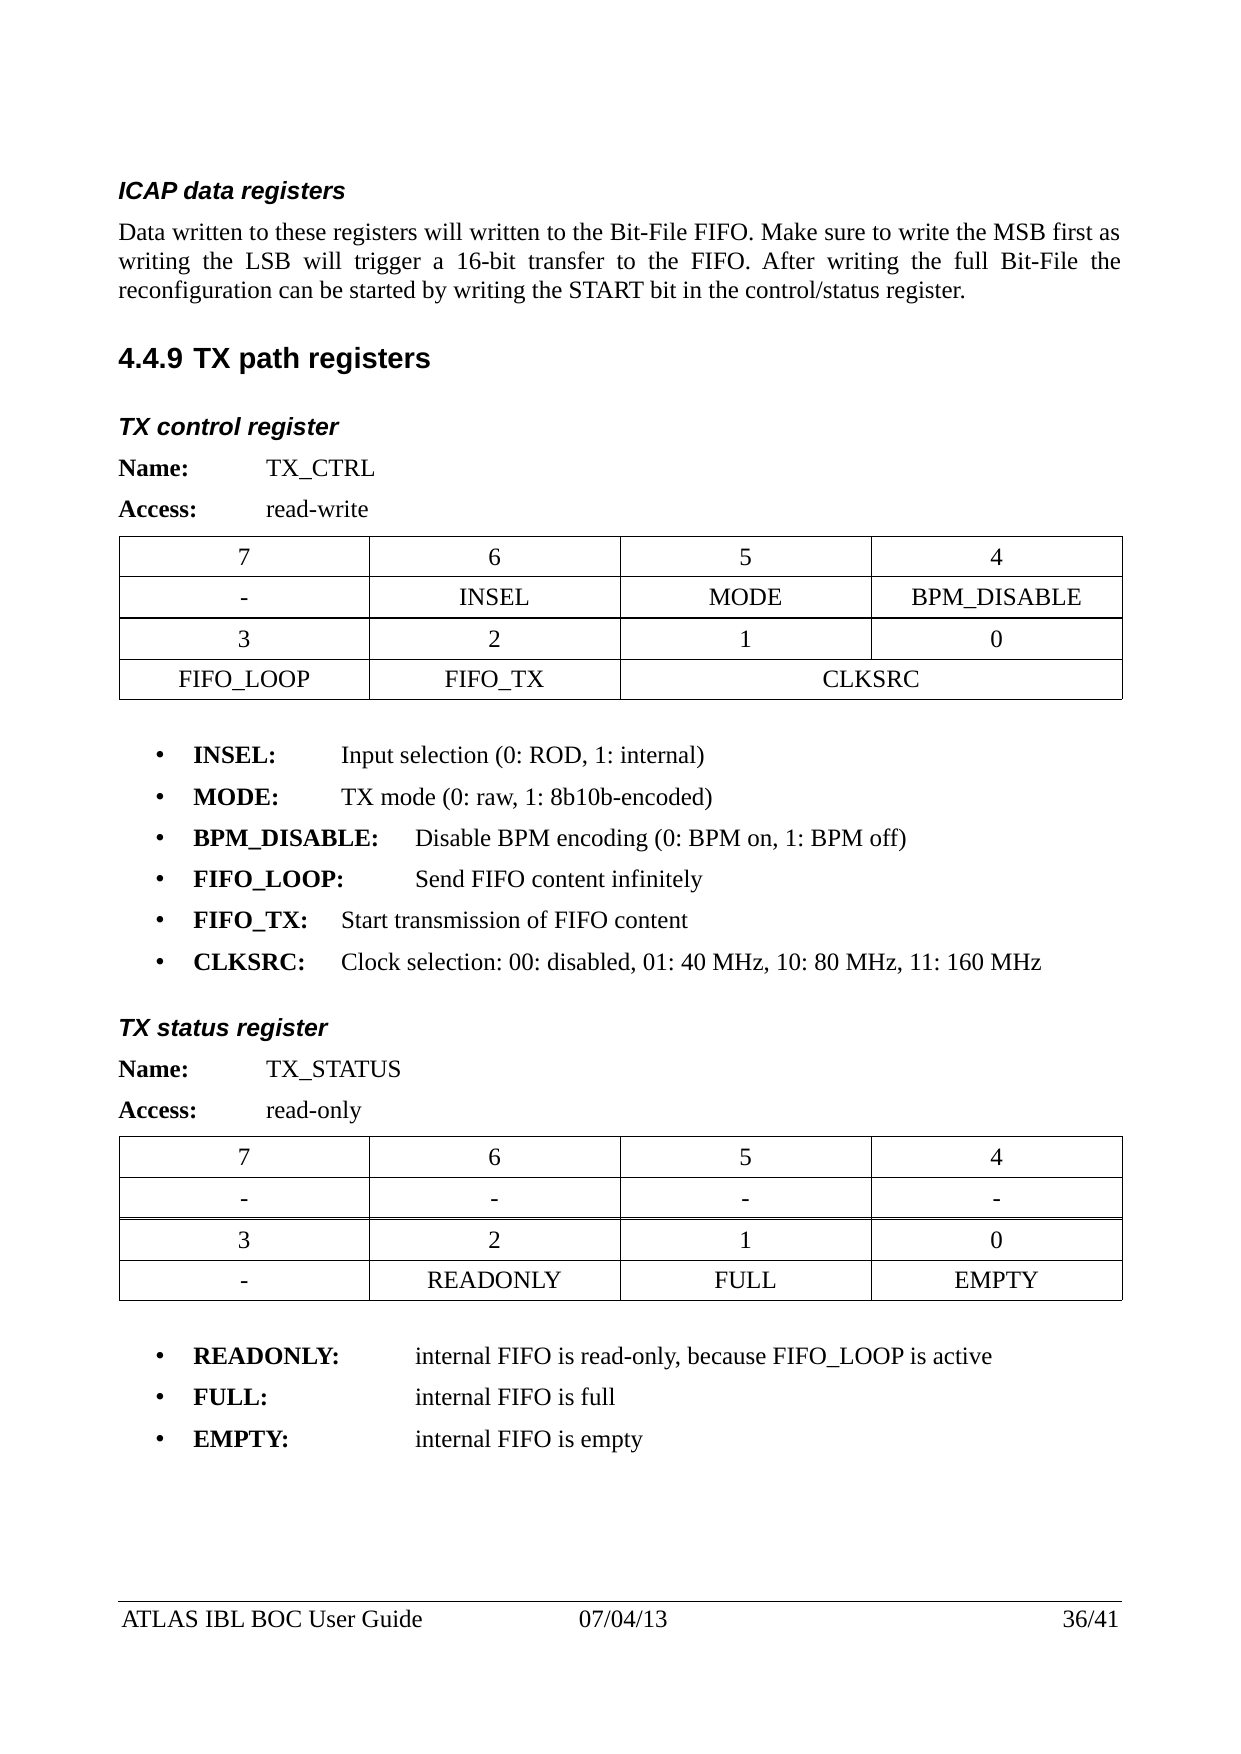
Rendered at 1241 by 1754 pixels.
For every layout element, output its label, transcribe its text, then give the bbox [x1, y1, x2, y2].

table_cell BPM_DISABLE [872, 577, 1122, 616]
list FULL: internal FIFO is full [156, 1382, 1122, 1411]
table_cell FIFO_LOOP [120, 660, 369, 699]
table_cell 1 [621, 619, 871, 659]
table_cell CLKSRC [621, 660, 1122, 699]
table_header 6 [370, 1137, 620, 1177]
table_cell EMPTY [872, 1261, 1122, 1300]
table_cell 2 [370, 1220, 620, 1259]
subtitle ICAP data registers [118, 176, 1122, 205]
table_cell 3 [120, 1220, 369, 1259]
table_header 5 [621, 1137, 871, 1177]
table_cell - [370, 1178, 620, 1217]
table_cell 3 [120, 619, 369, 659]
table_cell 1 [621, 1220, 871, 1259]
list READONLY: internal FIFO is read-only, because FIFO_LOOP is active [156, 1341, 1122, 1370]
table_cell FULL [621, 1261, 871, 1300]
subtitle TX path registers [118, 341, 1122, 375]
text Access: read-only [118, 1095, 1122, 1124]
table_header 6 [370, 537, 620, 576]
list BPM_DISABLE: Disable BPM encoding (0: BPM on, 1: BPM off) [156, 823, 1122, 852]
subtitle TX control register [118, 412, 1122, 441]
table_header 5 [621, 537, 871, 576]
table_cell INSEL [370, 577, 620, 616]
table_header 7 [120, 1137, 369, 1177]
list FIFO_TX: Start transmission of FIFO content [156, 905, 1122, 934]
table_cell - [120, 577, 369, 616]
list EMPTY: internal FIFO is empty [156, 1424, 1122, 1452]
table_cell - [120, 1261, 369, 1300]
subtitle TX status register [118, 1013, 1122, 1041]
table_cell - [872, 1178, 1122, 1217]
table_header 7 [120, 537, 369, 576]
table_cell - [621, 1178, 871, 1217]
table_cell - [120, 1178, 369, 1217]
list FIFO_LOOP: Send FIFO content infinitely [156, 864, 1122, 893]
list MODE: TX mode (0: raw, 1: 8b10b-encoded) [156, 782, 1122, 810]
text Data written to these registers will written to the Bit-File FIFO. Make sure to write the MSB first as writing the LSB will trigger a 16-bit transfer to the FIFO. After writing the full Bit-File the reconfiguration can be started by writing the START bit in the control/status register. [118, 217, 1122, 304]
table_header 4 [872, 1137, 1122, 1177]
text Name: TX_CTRL [118, 453, 1122, 482]
table_cell 2 [370, 619, 620, 659]
table_cell MODE [621, 577, 871, 616]
text Name: TX_STATUS [118, 1054, 1122, 1083]
text Access: read-write [118, 494, 1122, 523]
table_cell FIFO_TX [370, 660, 620, 699]
list INSEL: Input selection (0: ROD, 1: internal) [156, 740, 1122, 769]
table_cell READONLY [370, 1261, 620, 1300]
table_cell 0 [872, 1220, 1122, 1259]
list CLKSRC: Clock selection: 00: disabled, 01: 40 MHz, 10: 80 MHz, 11: 160 MHz [156, 947, 1122, 975]
table_header 4 [872, 537, 1122, 576]
table_cell 0 [872, 619, 1122, 659]
